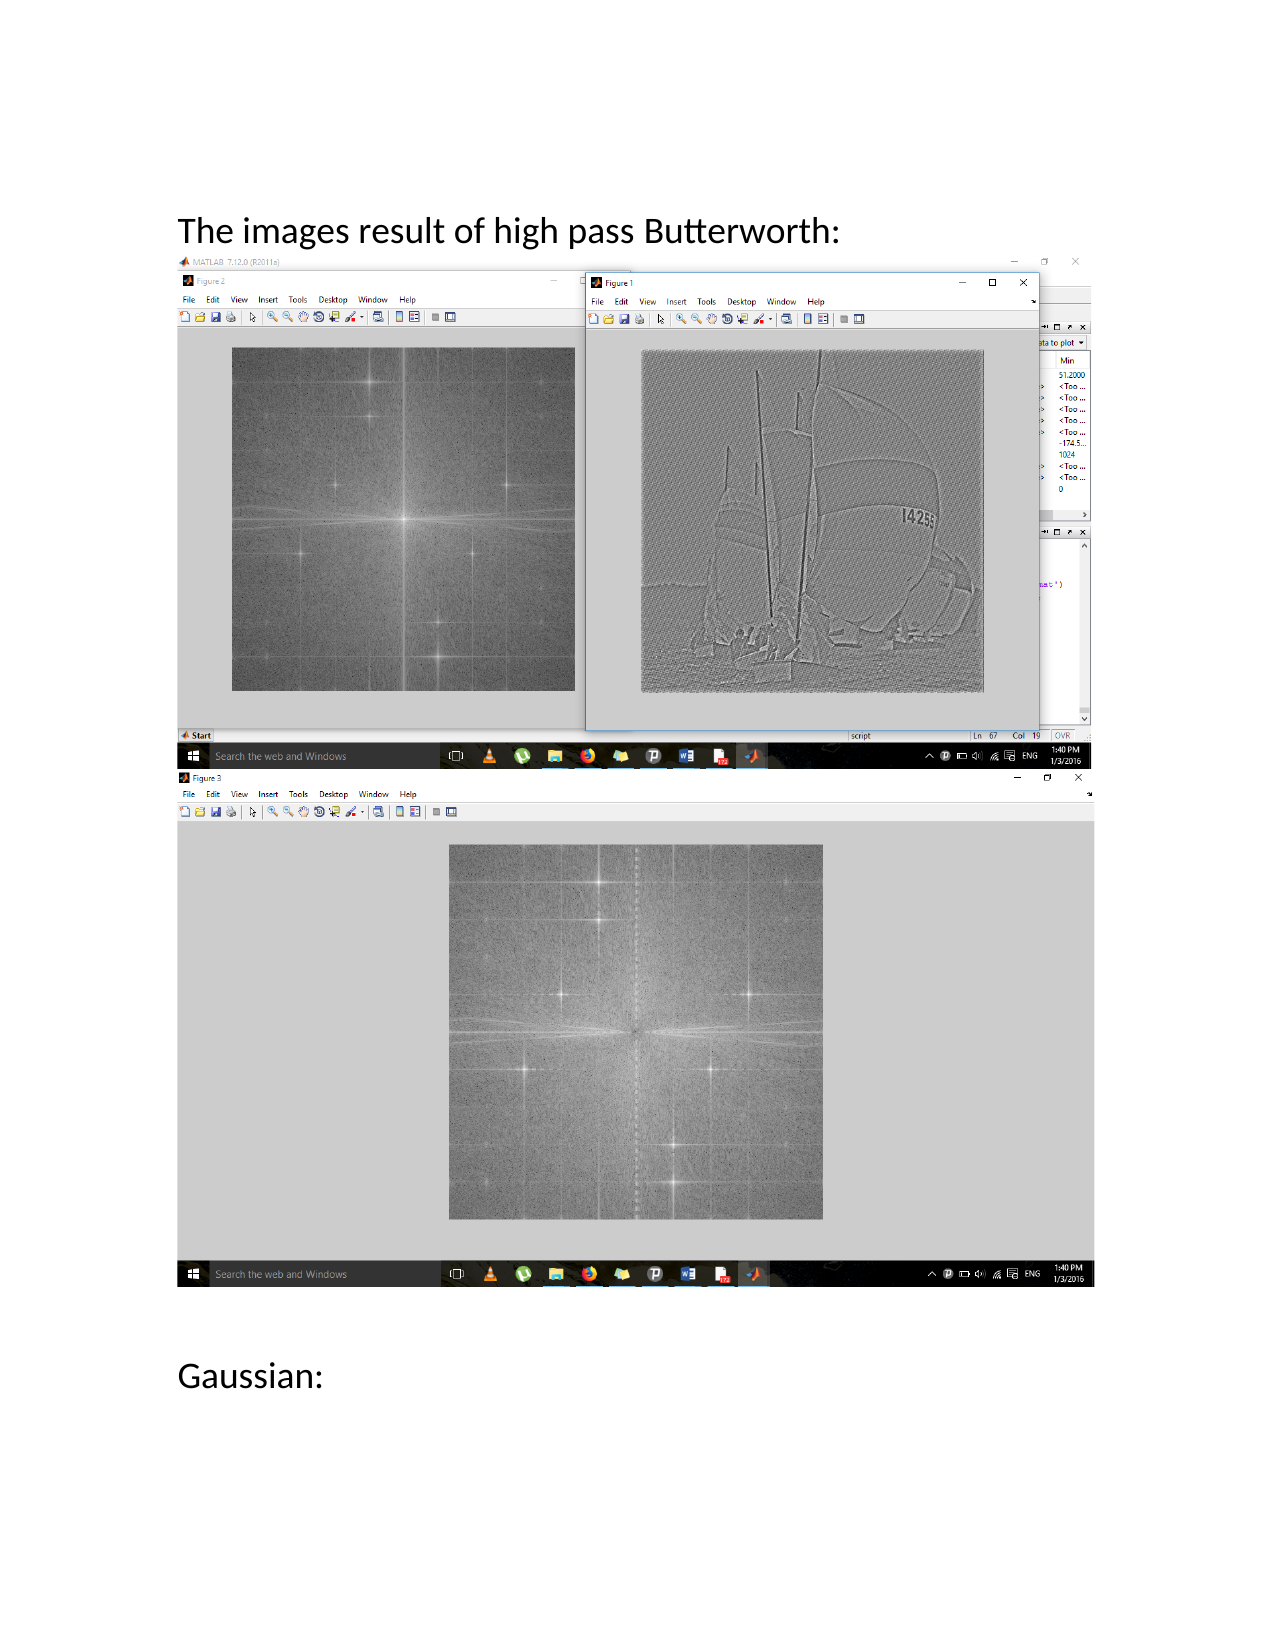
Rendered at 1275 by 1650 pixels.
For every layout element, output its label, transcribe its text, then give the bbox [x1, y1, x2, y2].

text Gaussian: [177, 1352, 1098, 1398]
picture [177, 254, 1092, 769]
picture [177, 770, 1095, 1287]
text The images result of high pass Butterworth: [177, 207, 1098, 1286]
